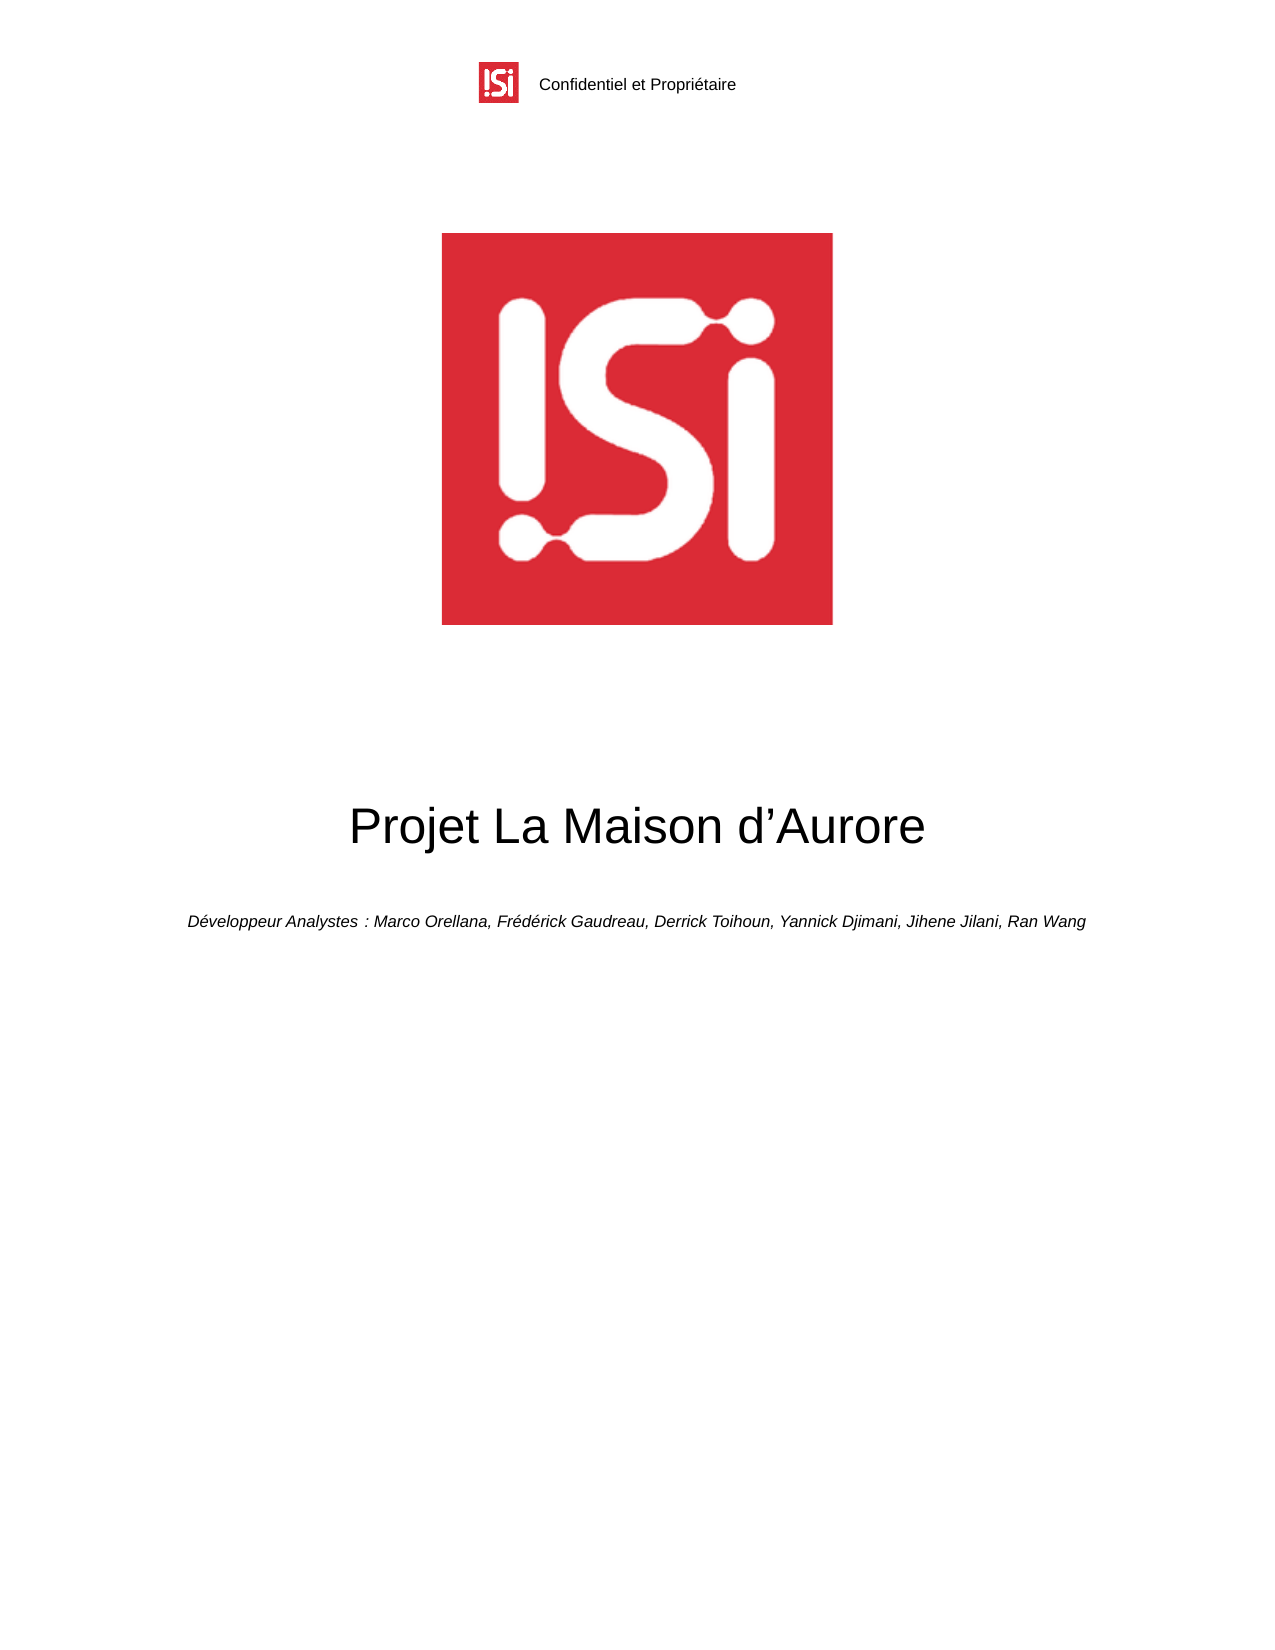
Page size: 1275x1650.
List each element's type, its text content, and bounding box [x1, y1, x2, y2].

text Développeur Analystes : Marco Orellana, Frédérick Gaudreau, Derrick Toihoun, Yannick Djimani, Jihene Jilani, Ran Wang [118, 912, 1157, 931]
text Projet La Maison d’Aurore [118, 797, 1157, 854]
